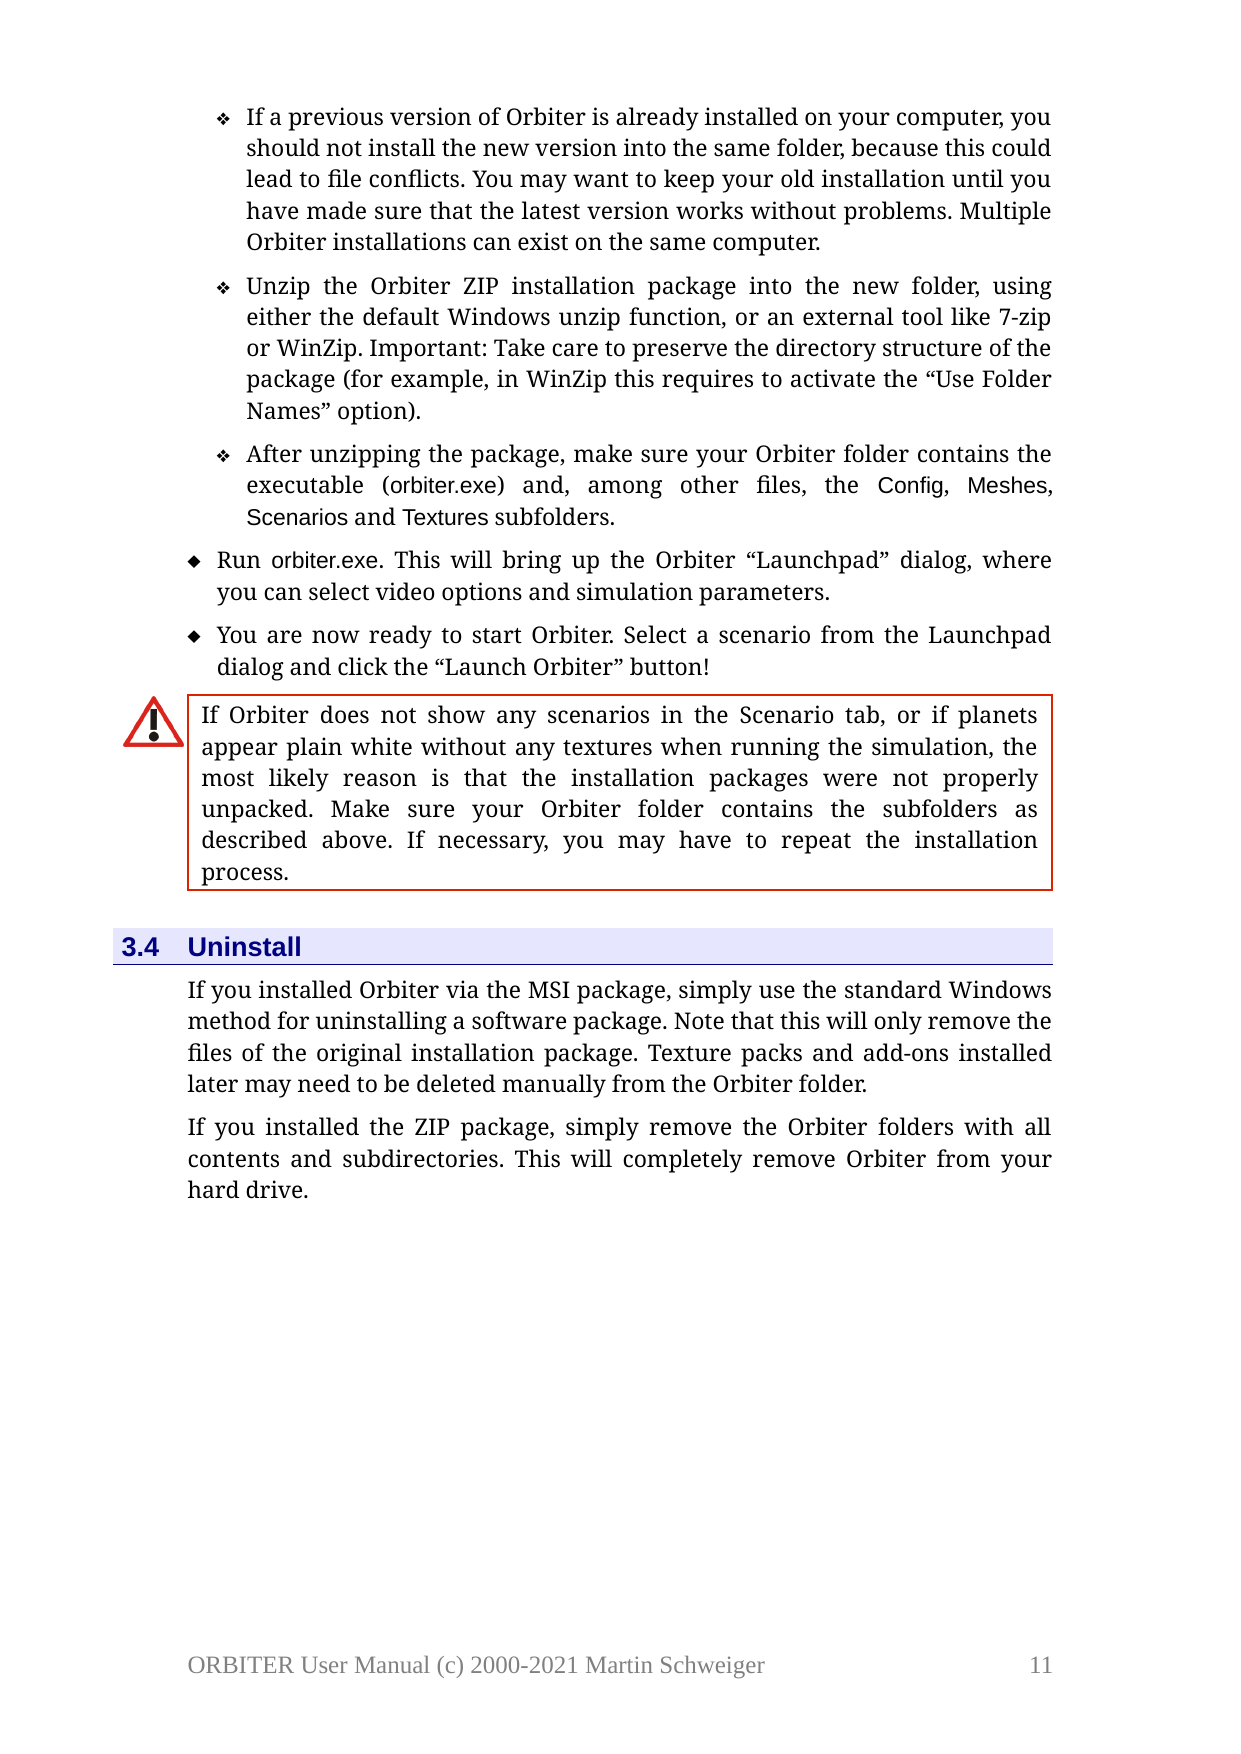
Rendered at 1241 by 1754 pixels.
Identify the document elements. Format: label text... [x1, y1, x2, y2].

picture [123, 696, 184, 747]
list After unzipping the package, make sure your Orbiter folder contains the executable (orbiter.exe) and, among other files, the Config, Meshes, Scenarios and Textures subfolders. [217, 438, 1053, 531]
list Unzip the Orbiter ZIP installation package into the new folder, using either the default Windows unzip function, or an external tool like 7-zip or WinZip. Important: Take care to preserve the directory structure of the package (for example, in WinZip this requires to activate the “Use Folder Names” option). [217, 269, 1053, 425]
list If a previous version of Orbiter is already installed on your computer, you should not install the new version into the same folder, because this could lead to file conflicts. You may want to keep your old installation until you have made sure that the latest version works without problems. Multiple Orbiter installations can exist on the same computer. [217, 100, 1053, 257]
text If Orbiter does not show any scenarios in the Scenario tab, or if planets appear plain white without any textures when running the simulation, the most likely reason is that the installation packages were not properly unpacked. Make sure your Orbiter folder contains the subfolders as described above. If necessary, you may have to repeat the installation process. [189, 696, 1051, 889]
list Run orbiter.exe. This will bring up the Orbiter “Launchpad” dialog, where you can select video options and simulation parameters. [187, 544, 1053, 606]
text If you installed the ZIP package, simply remove the Orbiter folders with all contents and subdirectories. This will completely remove Orbiter from your hard drive. [187, 1111, 1053, 1204]
subtitle Uninstall [113, 928, 1053, 964]
text If you installed Orbiter via the MSI package, simply use the standard Windows method for uninstalling a software package. Note that this will only remove the files of the original installation package. Texture packs and add-ons installed later may need to be deleted manually from the Orbiter folder. [187, 973, 1053, 1098]
list You are now ready to start Orbiter. Select a scenario from the Launchpad dialog and click the “Launch Orbiter” button! [187, 619, 1053, 681]
